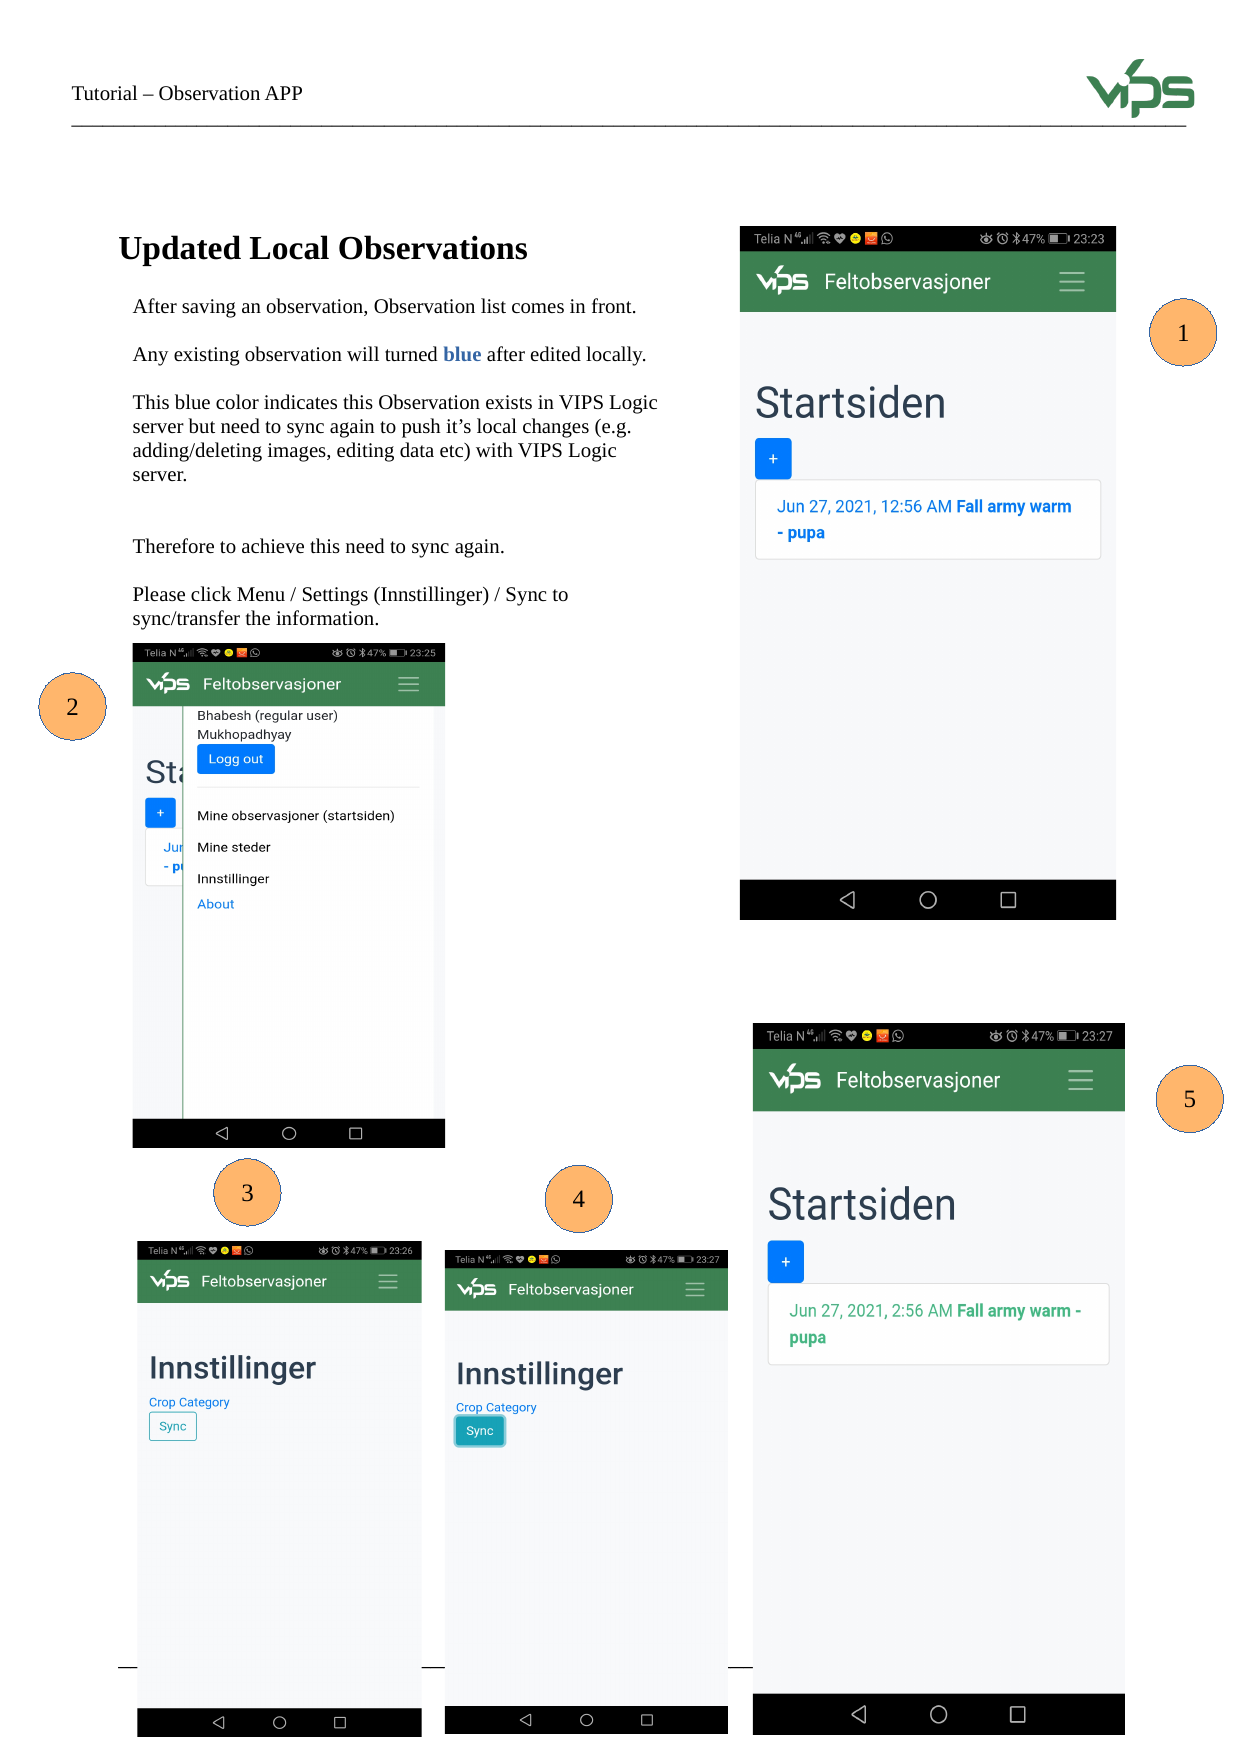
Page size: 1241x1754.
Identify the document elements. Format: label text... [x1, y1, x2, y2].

picture [1086, 59, 1195, 118]
picture [752, 1023, 1125, 1735]
picture [132, 643, 446, 1148]
picture [137, 1241, 422, 1737]
picture [739, 226, 1117, 920]
subtitle Updated Local Observations [118, 228, 739, 266]
picture [444, 1250, 728, 1734]
